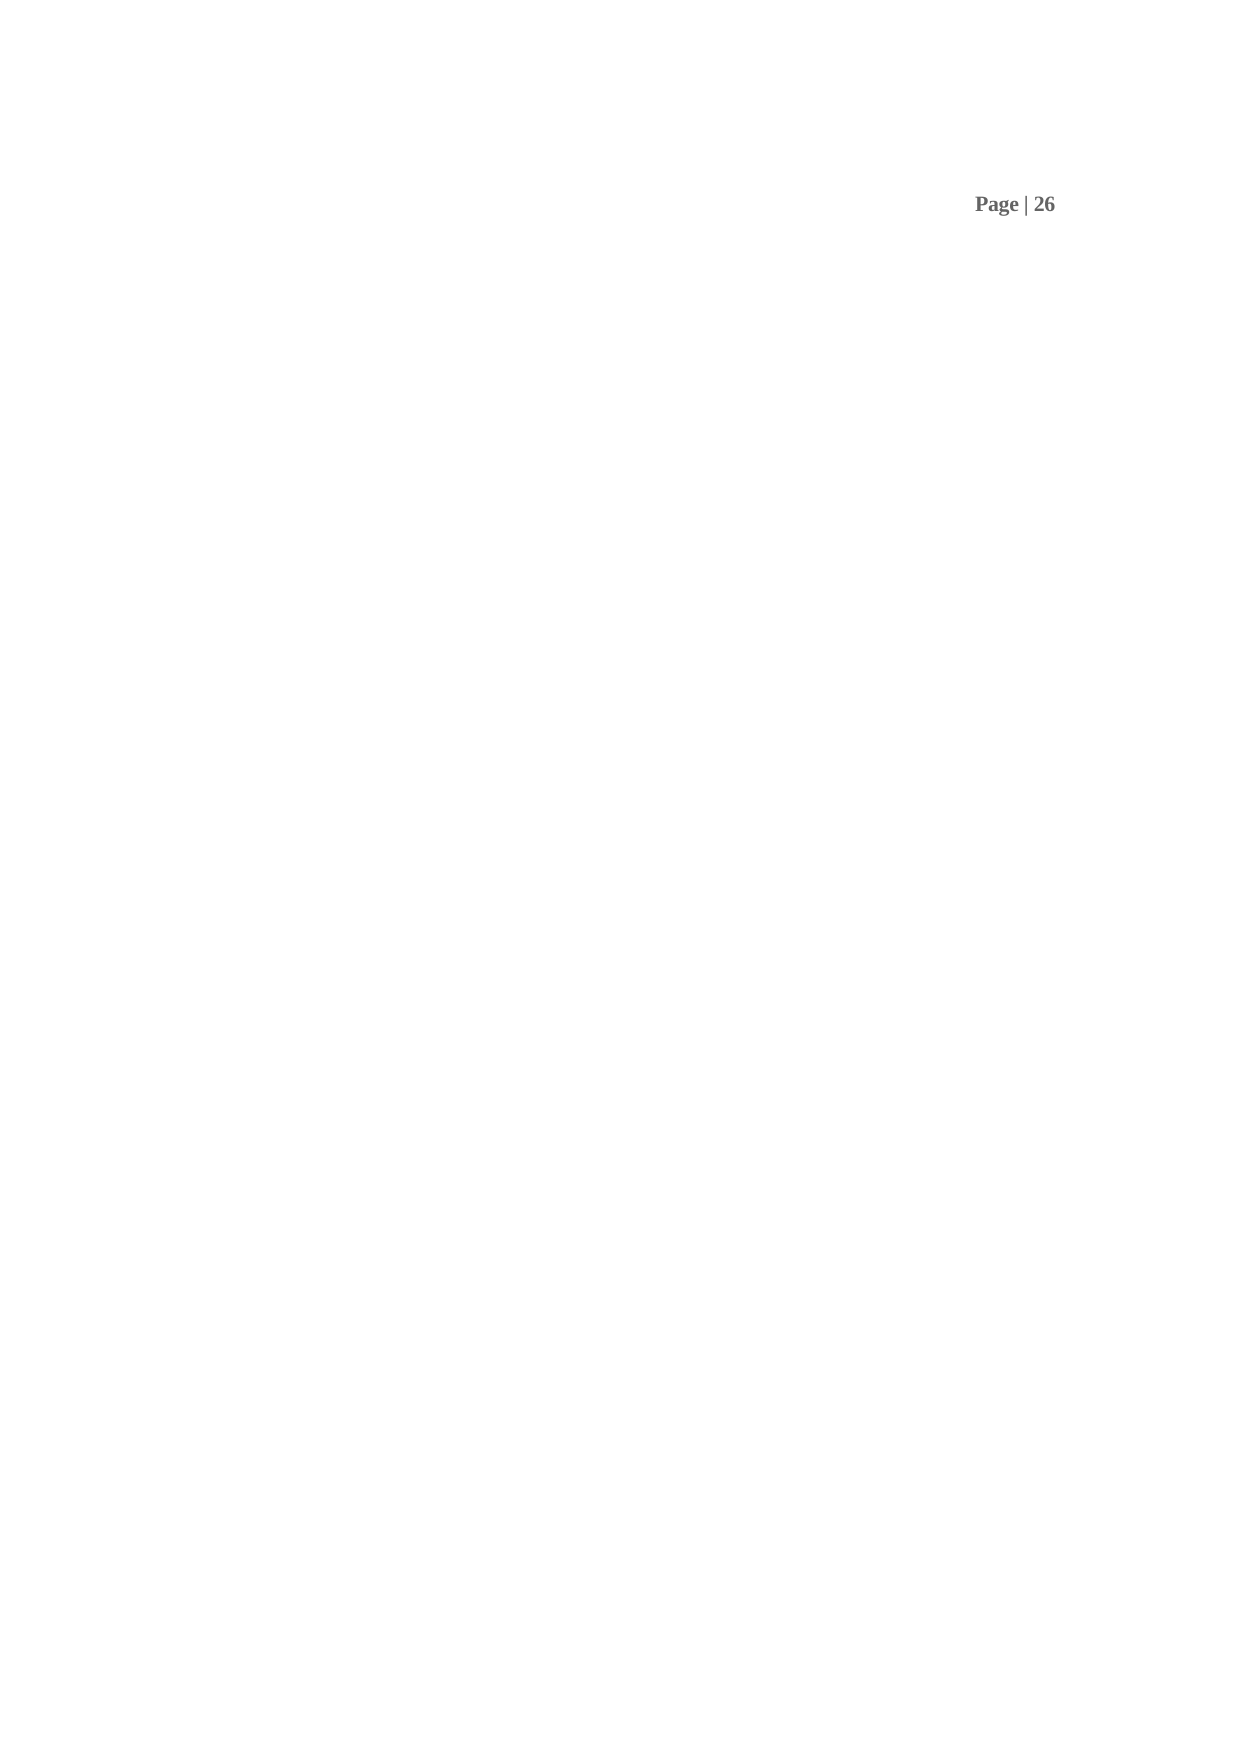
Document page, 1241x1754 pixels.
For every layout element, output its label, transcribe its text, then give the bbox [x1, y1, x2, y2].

text Page | 26 [975, 189, 1068, 217]
